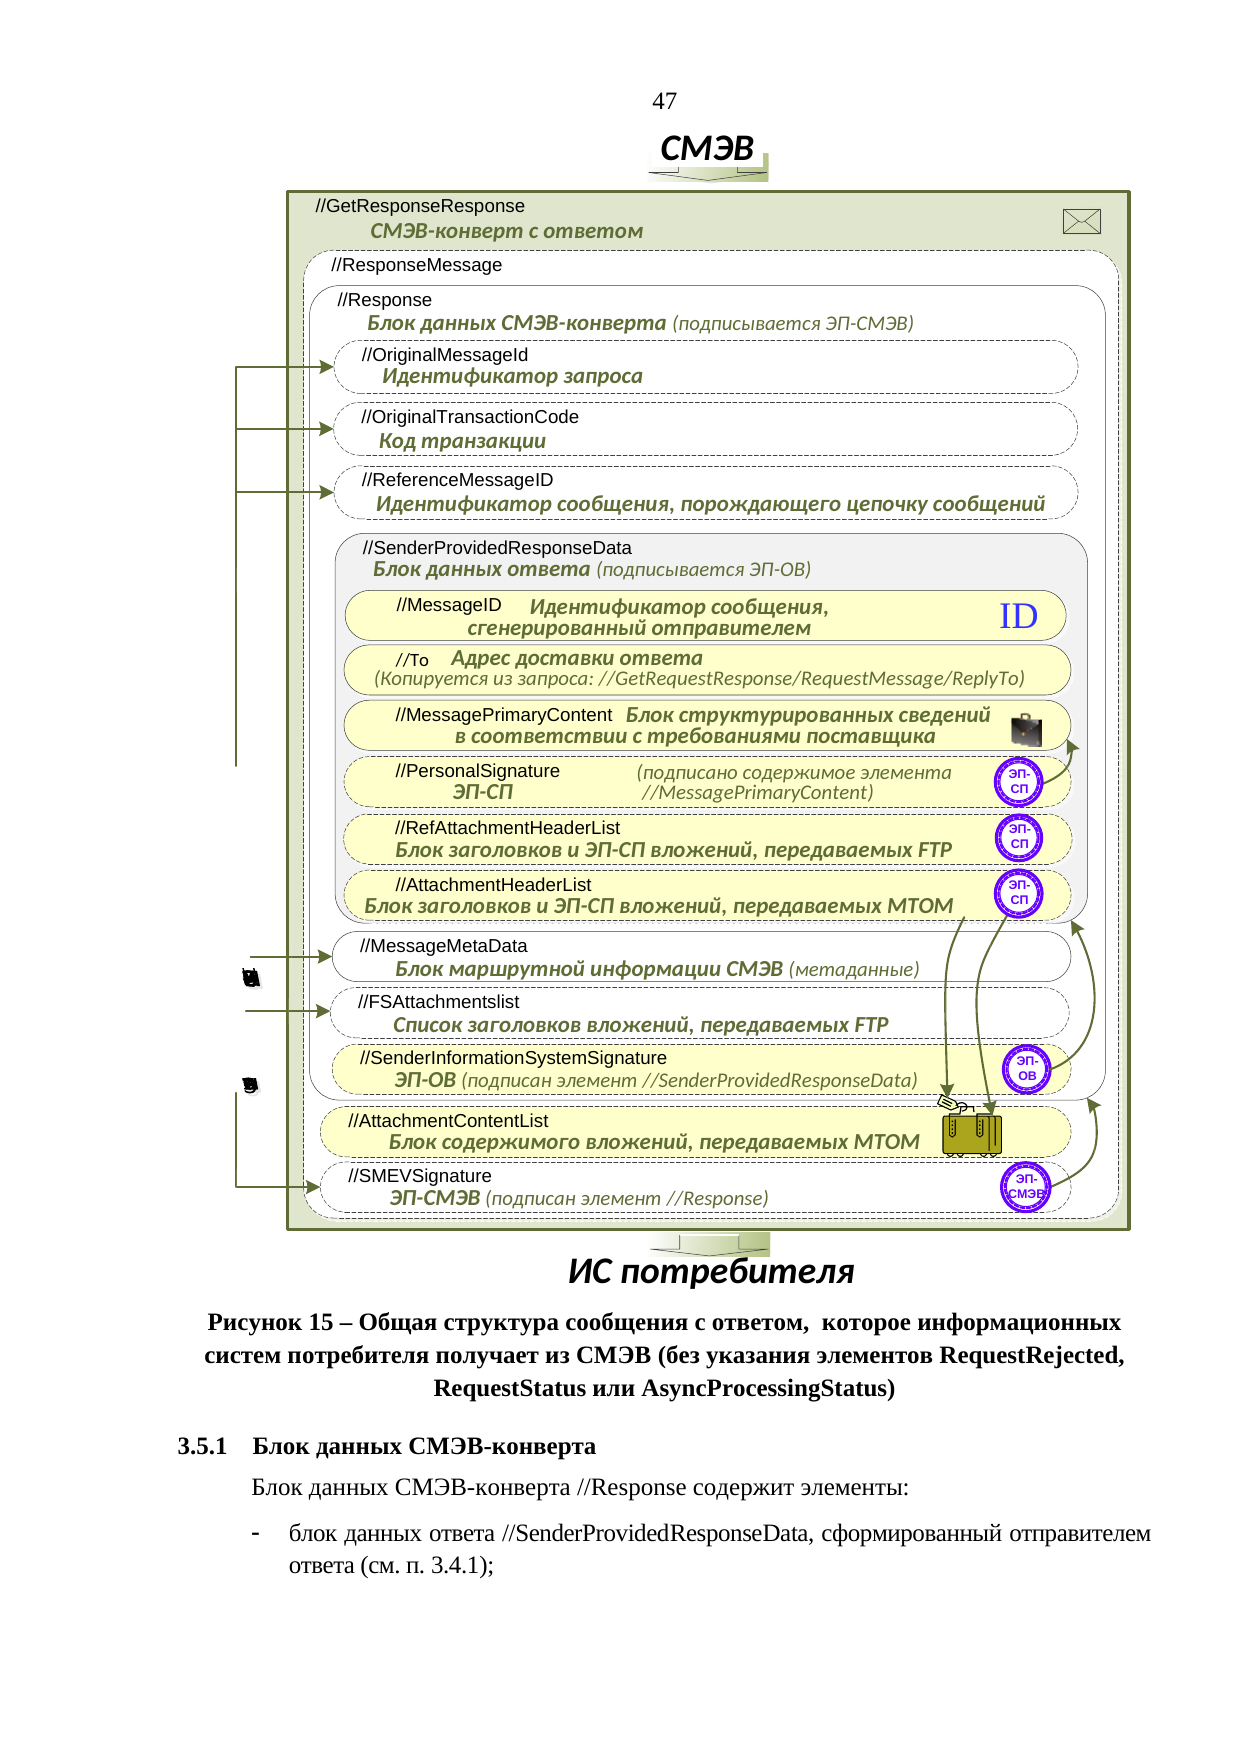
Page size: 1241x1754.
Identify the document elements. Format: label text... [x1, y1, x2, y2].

subtitle Блок данных СМЭВ-конверта [177, 1431, 1152, 1459]
text Блок данных СМЭВ-конверта //Response содержит элементы: [177, 1472, 1152, 1501]
list Рисунок 15 – Общая структура сообщения с ответом, которое информационных систем потребителя получает из СМЭВ (без указания элементов RequestRejected, RequestStatus или AsyncProcessingStatus) [177, 118, 1152, 1402]
list блок данных ответа //SenderProvidedResponseData, сформированный отправителем ответа (см. п. 3.4.1); [251, 1518, 1152, 1579]
